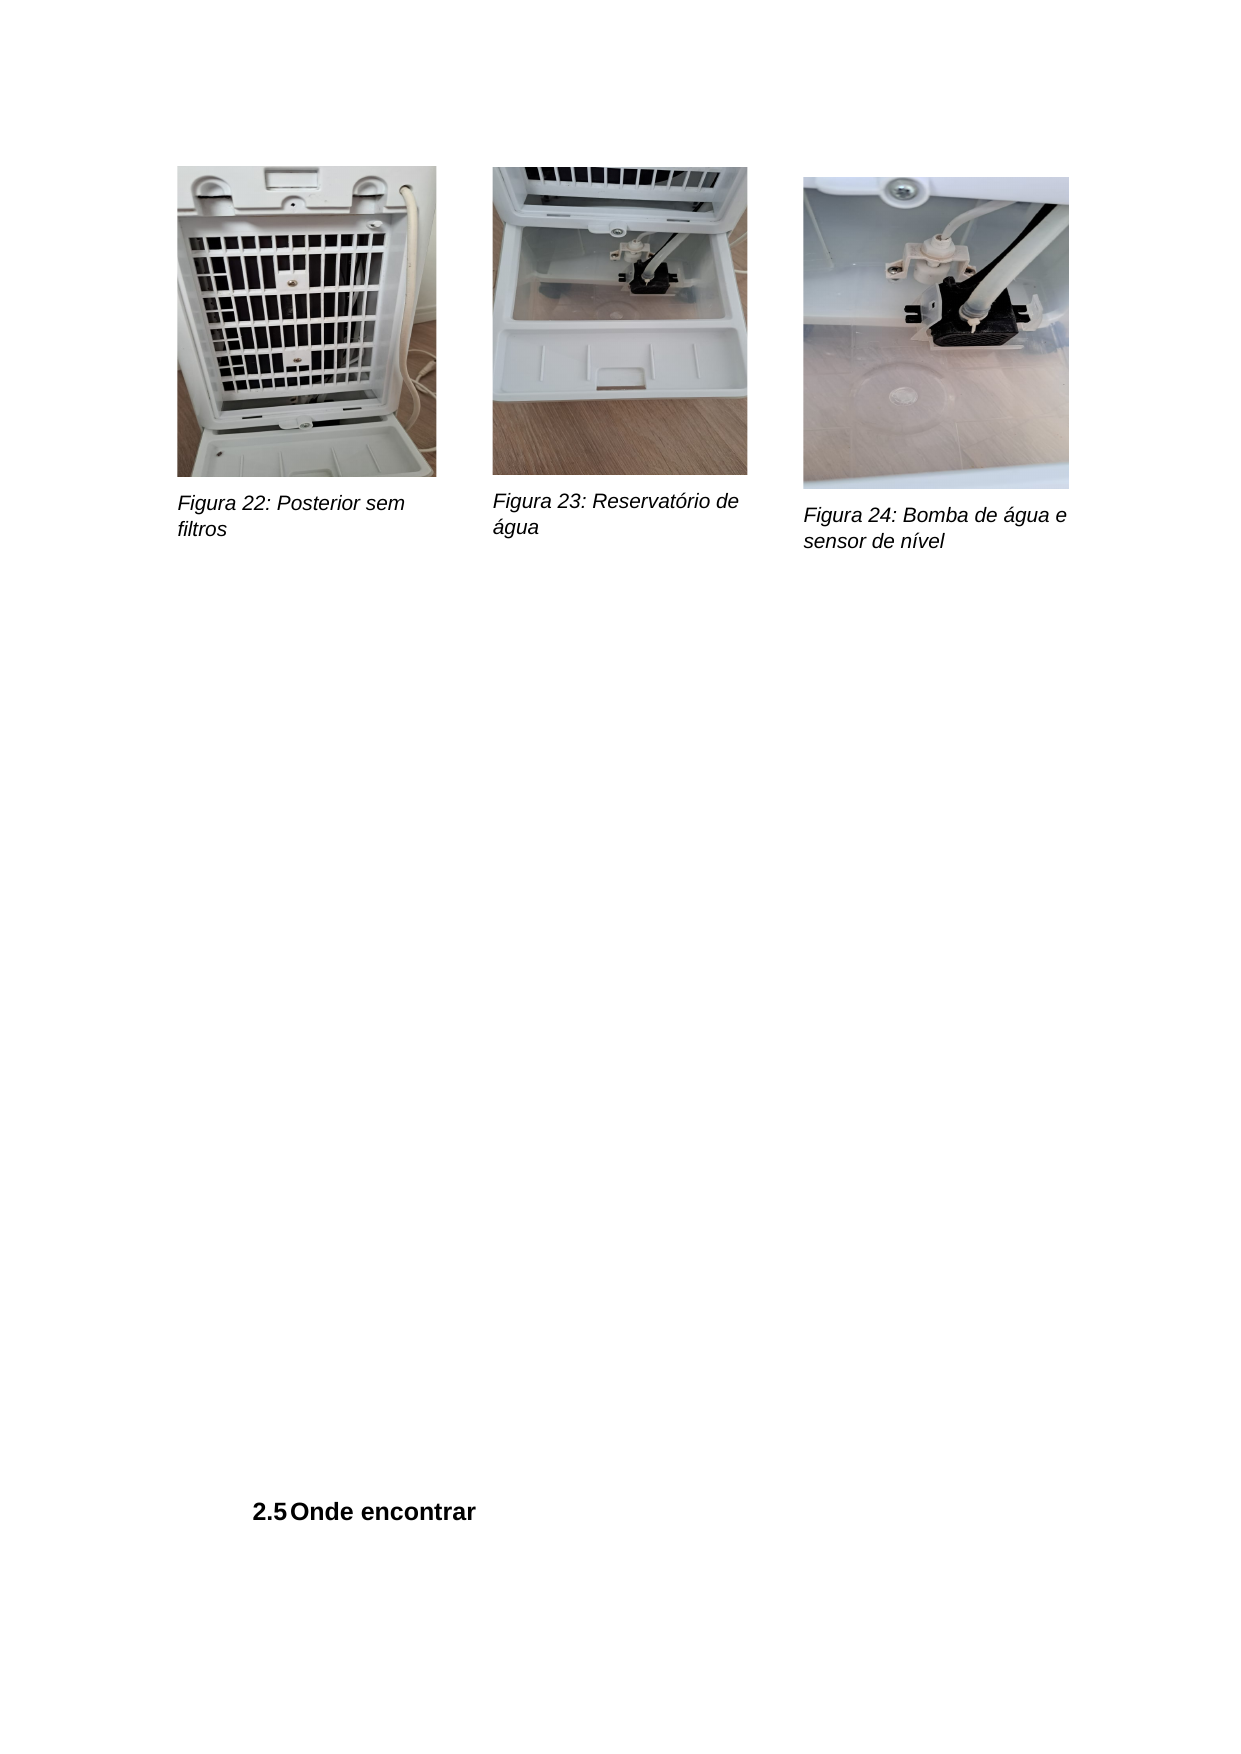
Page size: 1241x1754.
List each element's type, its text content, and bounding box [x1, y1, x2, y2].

subtitle Onde encontrar [252, 1496, 1063, 1525]
text Figura 24: Posterior sem filtros [177, 477, 437, 541]
text Figura 25: Reservatório de água [493, 475, 747, 539]
picture [177, 166, 437, 477]
picture [803, 177, 1069, 489]
text Figura 26: Bomba de água e sensor de nível [803, 489, 1069, 553]
picture [492, 167, 748, 475]
